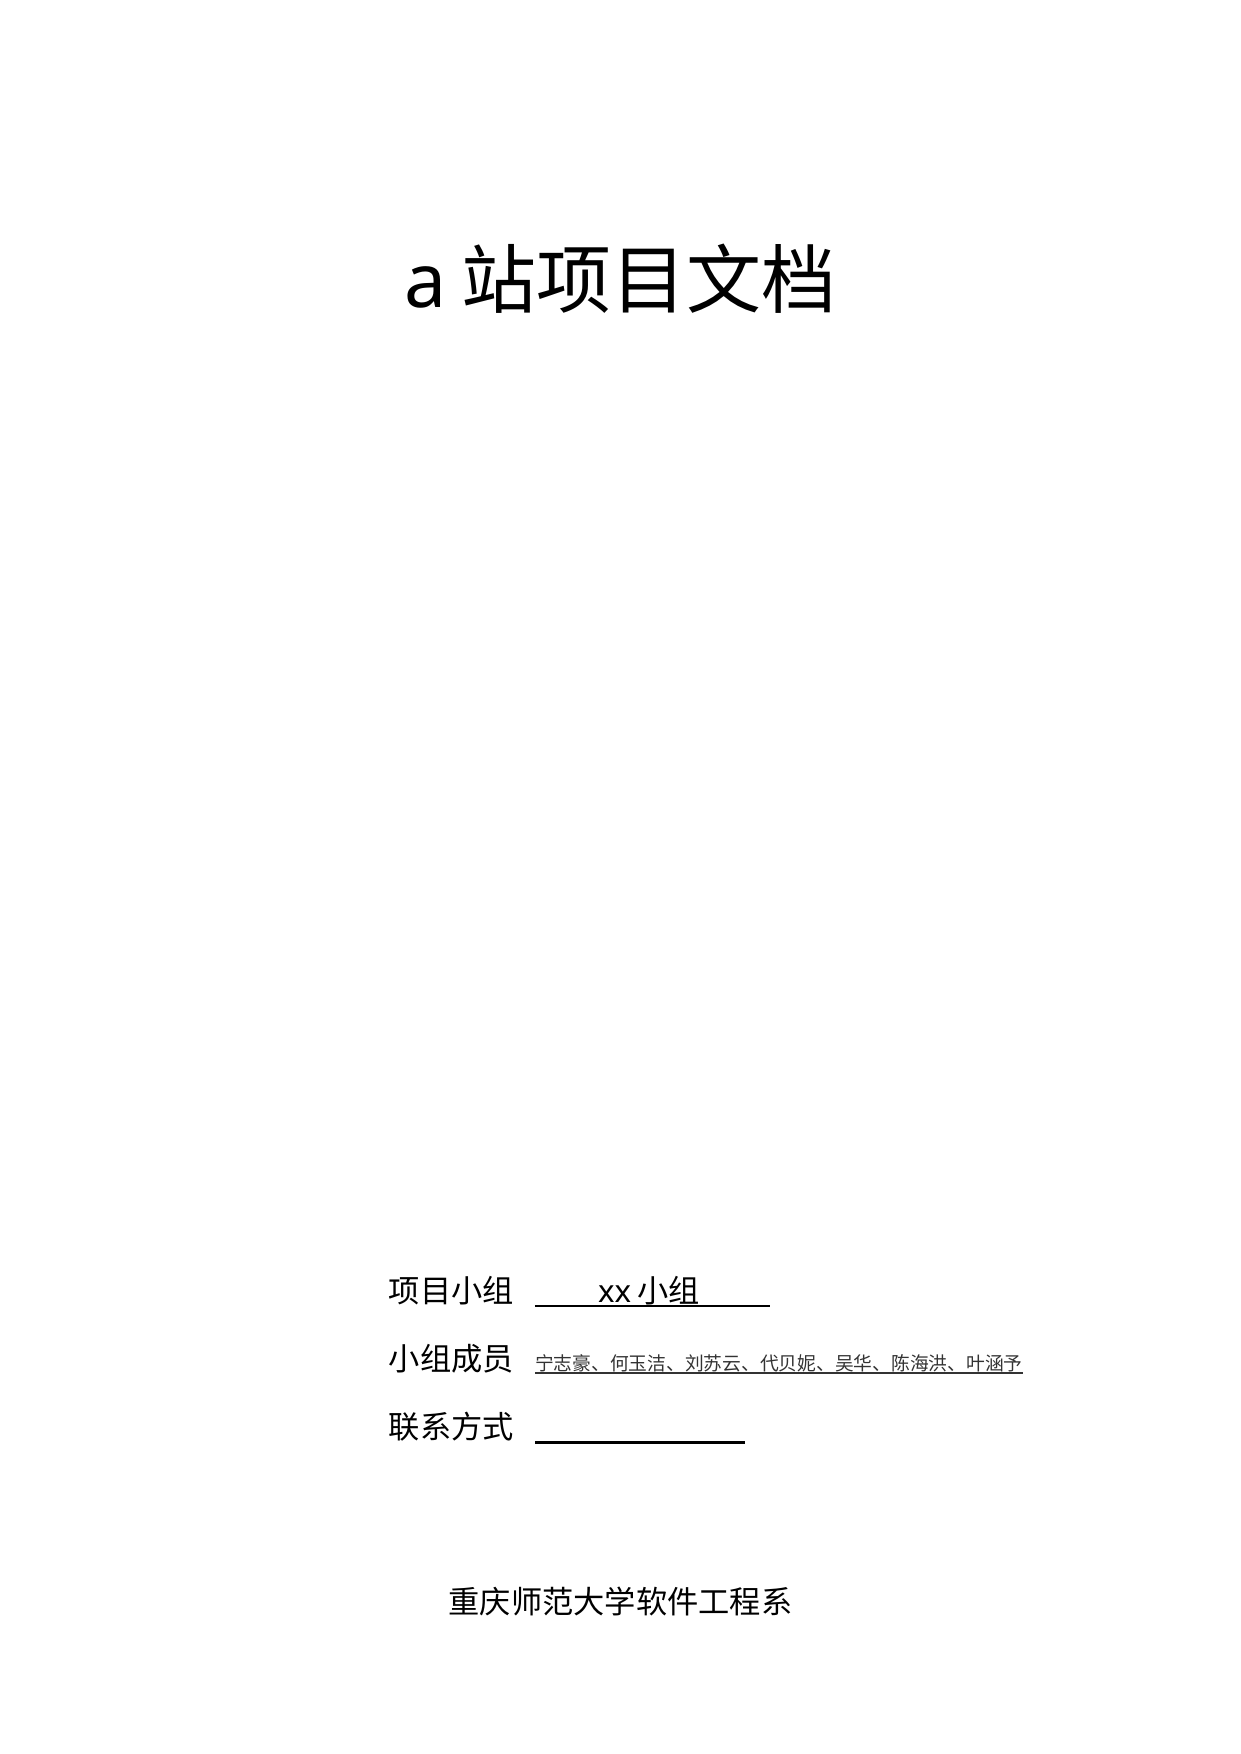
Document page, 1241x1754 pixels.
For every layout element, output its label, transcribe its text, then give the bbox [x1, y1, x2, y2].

text 联系方式 [381, 1403, 1122, 1448]
text 重庆师范大学软件工程系 [118, 1577, 1122, 1622]
text 项目小组 xx小组 [381, 1266, 1122, 1312]
text 小组成员 宁志豪、何玉洁、刘苏云、代贝妮、吴华、陈海洪、叶涵予 [381, 1334, 1122, 1380]
text a站项目文档 [118, 220, 1122, 329]
